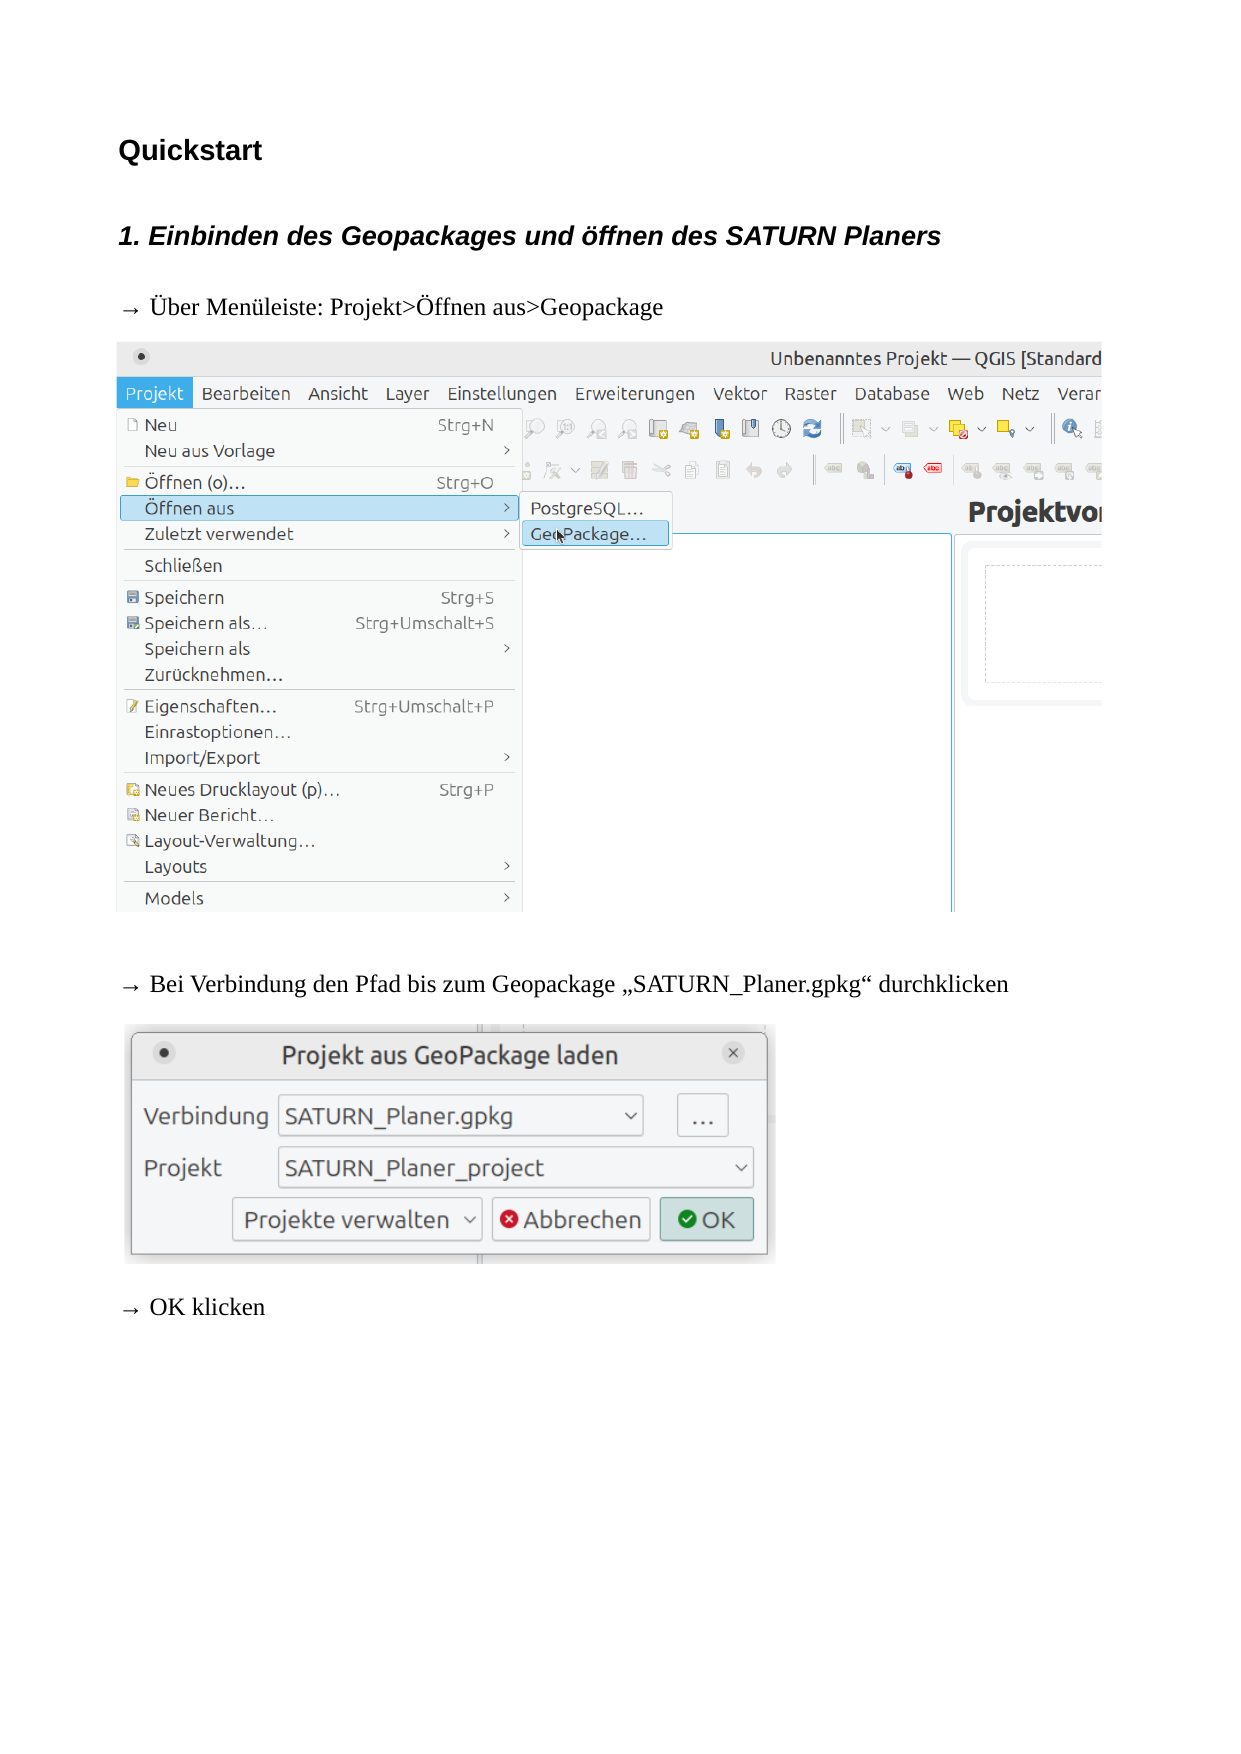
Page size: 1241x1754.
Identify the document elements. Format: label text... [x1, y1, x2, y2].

text → Über Menüleiste: Projekt>Öffnen aus>Geopackage [118, 292, 1122, 321]
subtitle Quickstart [118, 133, 1122, 166]
picture [124, 1024, 776, 1264]
text → OK klicken [118, 1292, 1122, 1321]
subtitle 1. Einbinden des Geopackages und öffnen des SATURN Planers [118, 220, 1122, 251]
text → Bei Verbindung den Pfad bis zum Geopackage „SATURN_Planer.gpkg“ durchklicken [118, 969, 1122, 998]
